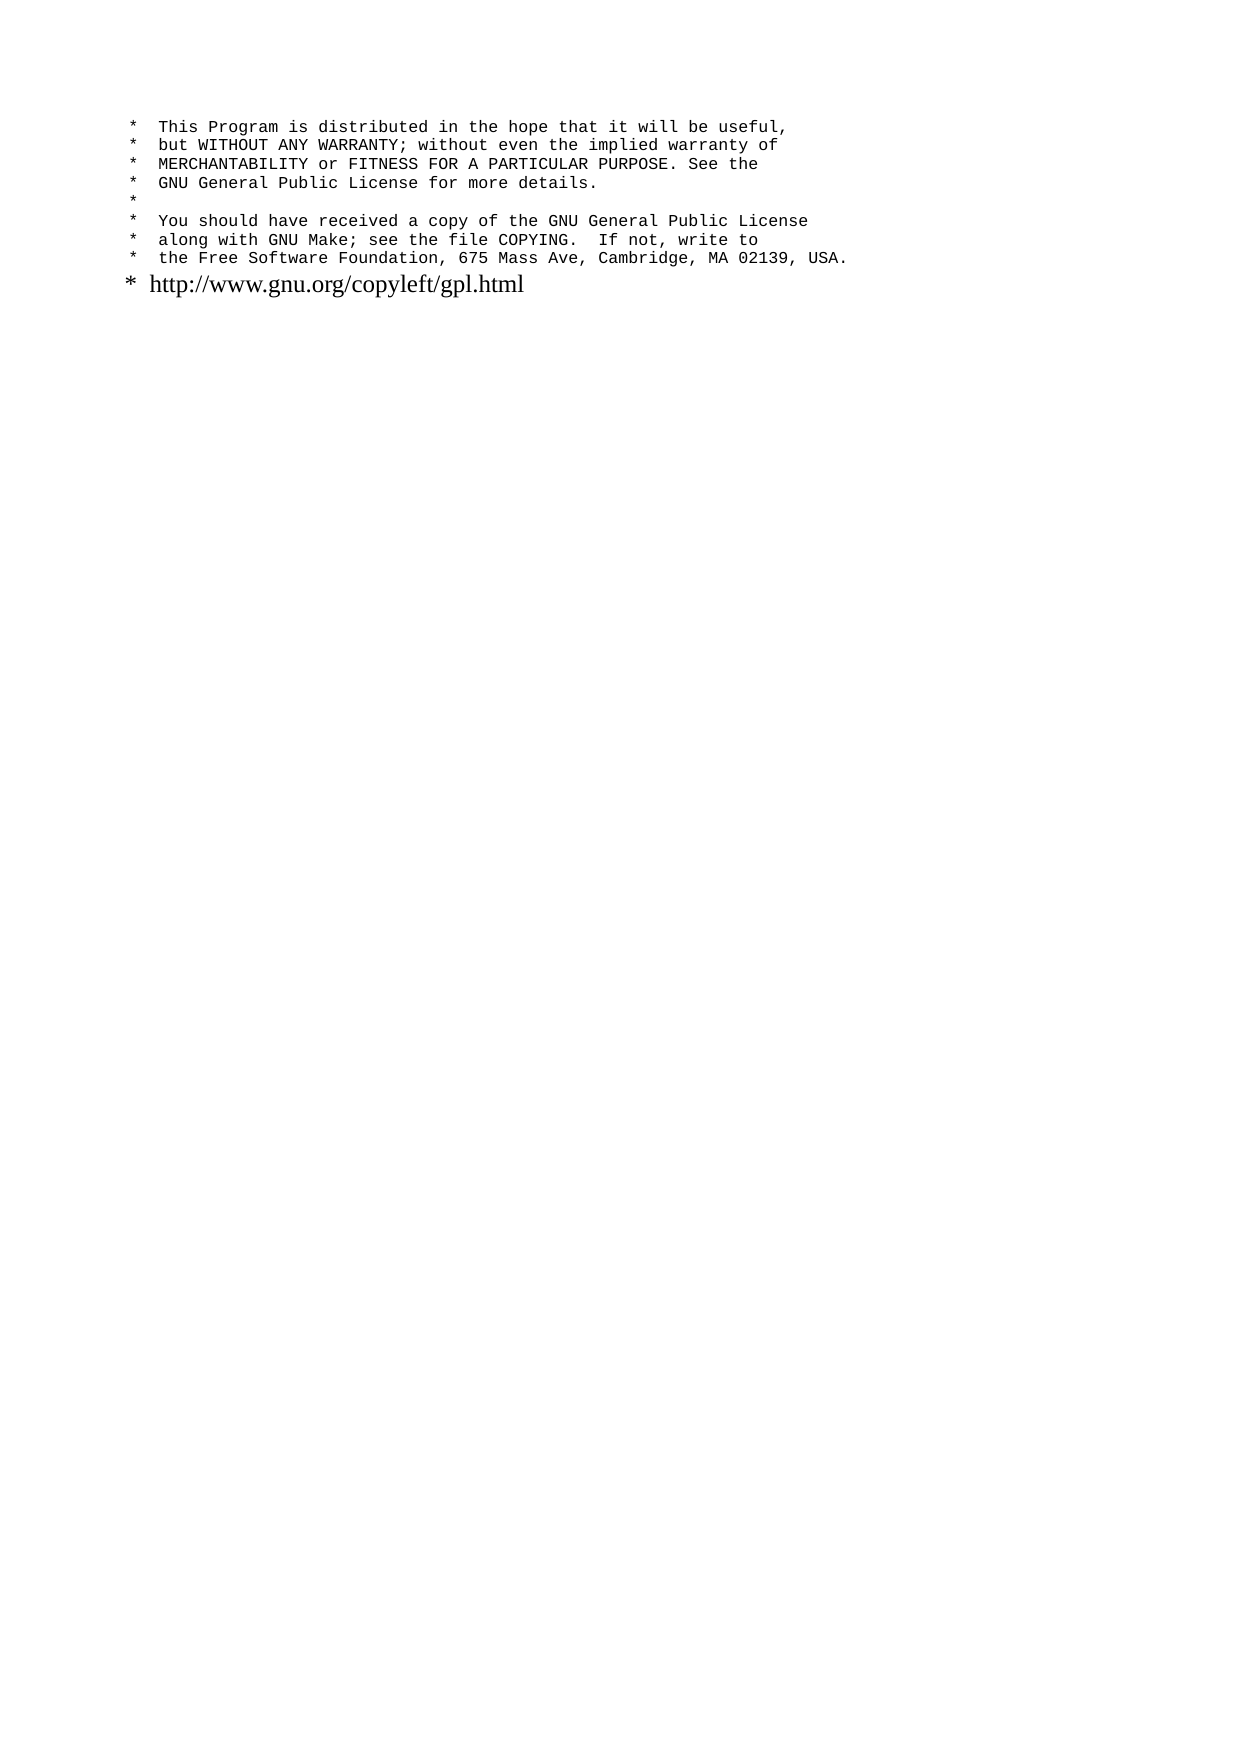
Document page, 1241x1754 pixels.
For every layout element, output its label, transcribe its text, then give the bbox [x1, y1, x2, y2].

text * but WITHOUT ANY WARRANTY; without even the implied warranty of [118, 137, 1122, 156]
text * http://www.gnu.org/copyleft/gpl.html [118, 269, 1122, 298]
text * [118, 193, 1122, 212]
text * This Program is distributed in the hope that it will be useful, [118, 118, 1122, 137]
text * along with GNU Make; see the file COPYING. If not, write to [118, 231, 1122, 250]
text * GNU General Public License for more details. [118, 175, 1122, 193]
text * the Free Software Foundation, 675 Mass Ave, Cambridge, MA 02139, USA. [118, 250, 1122, 269]
text * You should have received a copy of the GNU General Public License [118, 212, 1122, 231]
text * MERCHANTABILITY or FITNESS FOR A PARTICULAR PURPOSE. See the [118, 156, 1122, 175]
